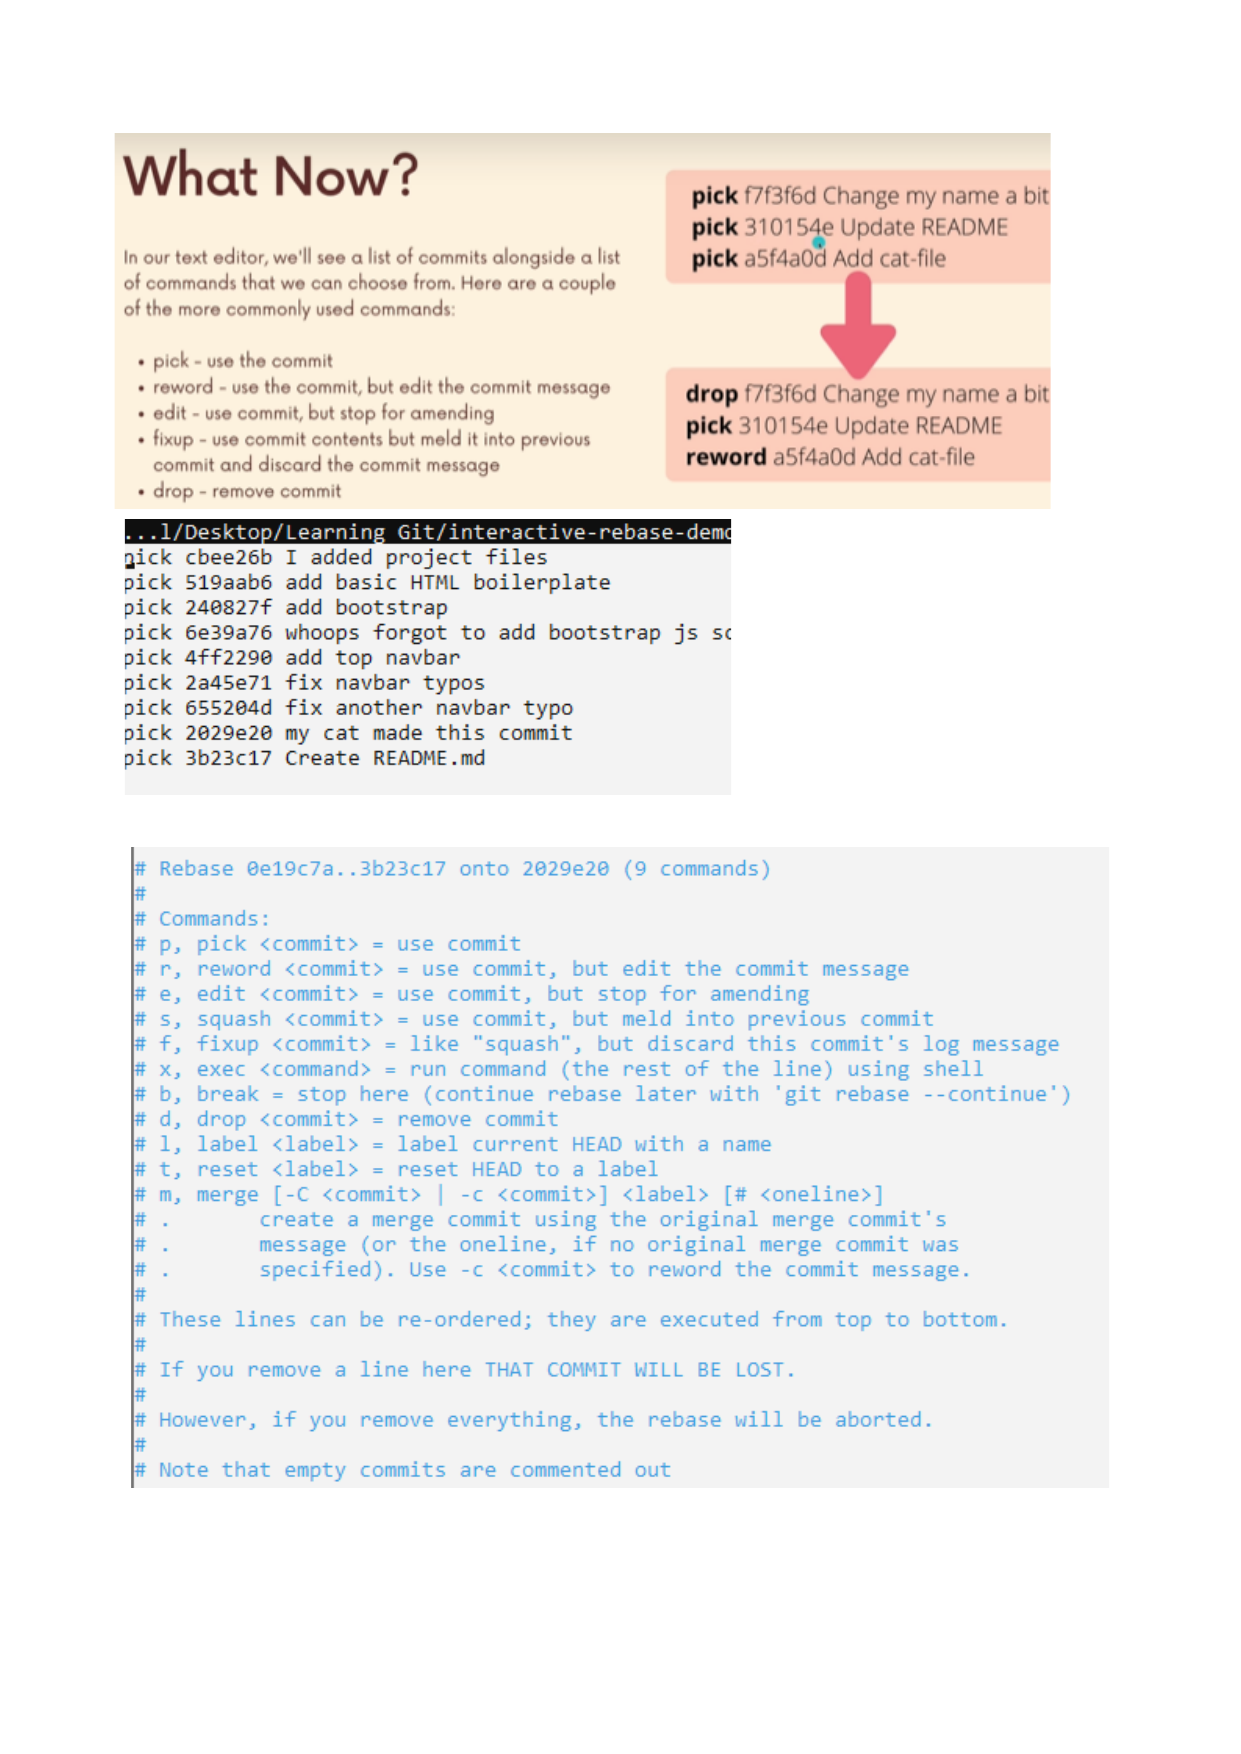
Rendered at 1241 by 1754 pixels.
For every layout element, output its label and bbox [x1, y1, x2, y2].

picture [131, 847, 1110, 1488]
picture [114, 133, 1051, 509]
picture [124, 519, 732, 795]
